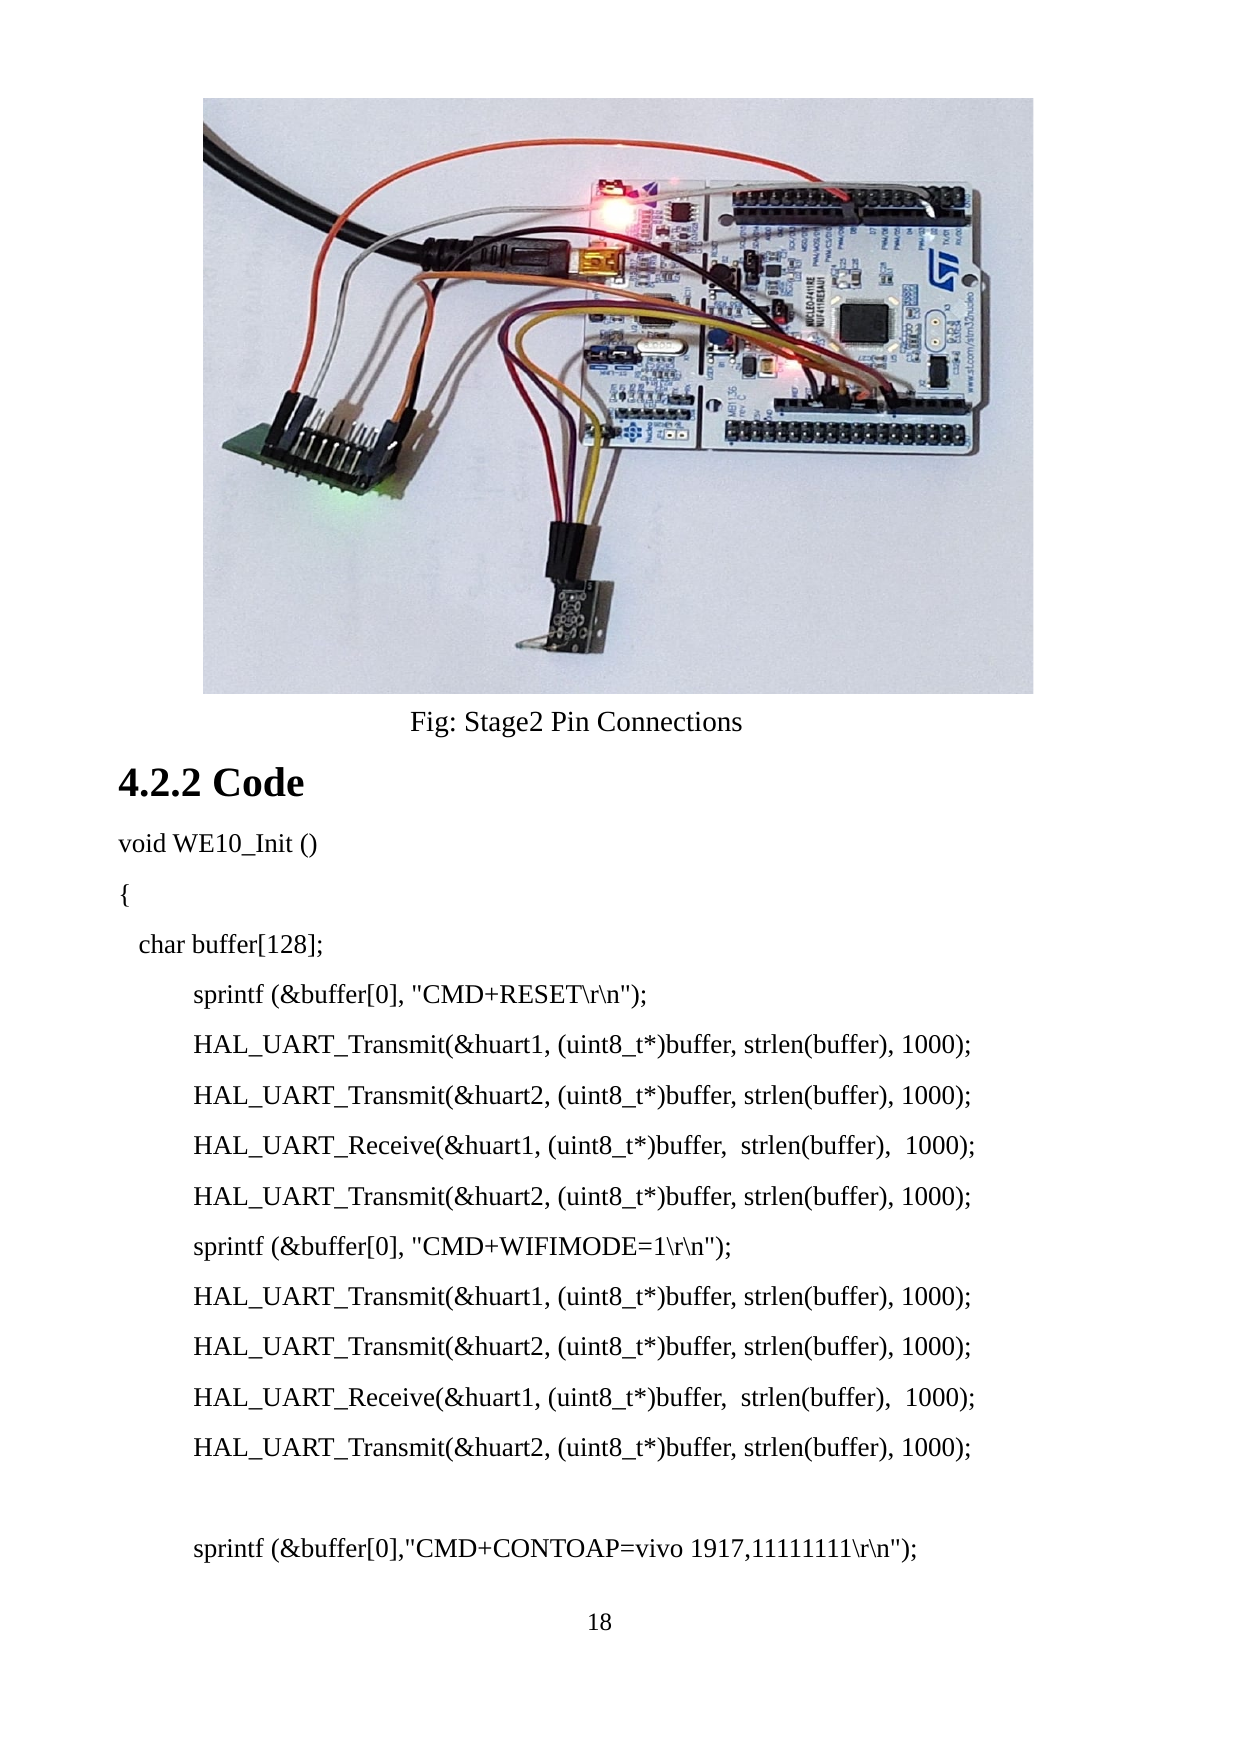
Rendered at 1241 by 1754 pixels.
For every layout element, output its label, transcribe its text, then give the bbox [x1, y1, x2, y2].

text HAL_UART_Receive(&huart1, (uint8_t*)buffer, strlen(buffer), 1000); [118, 1381, 1122, 1412]
text sprintf (&buffer[0], "CMD+WIFIMODE=1\r\n"); [118, 1230, 1122, 1261]
text HAL_UART_Receive(&huart1, (uint8_t*)buffer, strlen(buffer), 1000); [118, 1129, 1122, 1160]
text HAL_UART_Transmit(&huart1, (uint8_t*)buffer, strlen(buffer), 1000); [118, 1029, 1122, 1060]
text char buffer[128]; [118, 928, 1122, 959]
text HAL_UART_Transmit(&huart2, (uint8_t*)buffer, strlen(buffer), 1000); [118, 1331, 1122, 1362]
text HAL_UART_Transmit(&huart2, (uint8_t*)buffer, strlen(buffer), 1000); [118, 1179, 1122, 1211]
text sprintf (&buffer[0],"CMD+CONTOAP=vivo 1917,11111111\r\n"); [118, 1532, 1122, 1563]
text HAL_UART_Transmit(&huart2, (uint8_t*)buffer, strlen(buffer), 1000); [118, 1431, 1122, 1462]
picture [203, 98, 1034, 694]
text sprintf (&buffer[0], "CMD+RESET\r\n"); [118, 978, 1122, 1009]
text HAL_UART_Transmit(&huart2, (uint8_t*)buffer, strlen(buffer), 1000); [118, 1079, 1122, 1110]
text HAL_UART_Transmit(&huart1, (uint8_t*)buffer, strlen(buffer), 1000); [118, 1280, 1122, 1311]
text void WE10_Init () [118, 827, 1122, 858]
text 4.2.2 Code [118, 758, 1122, 806]
text { [118, 878, 1122, 909]
text Fig: Stage2 Pin Connections [118, 704, 1122, 738]
